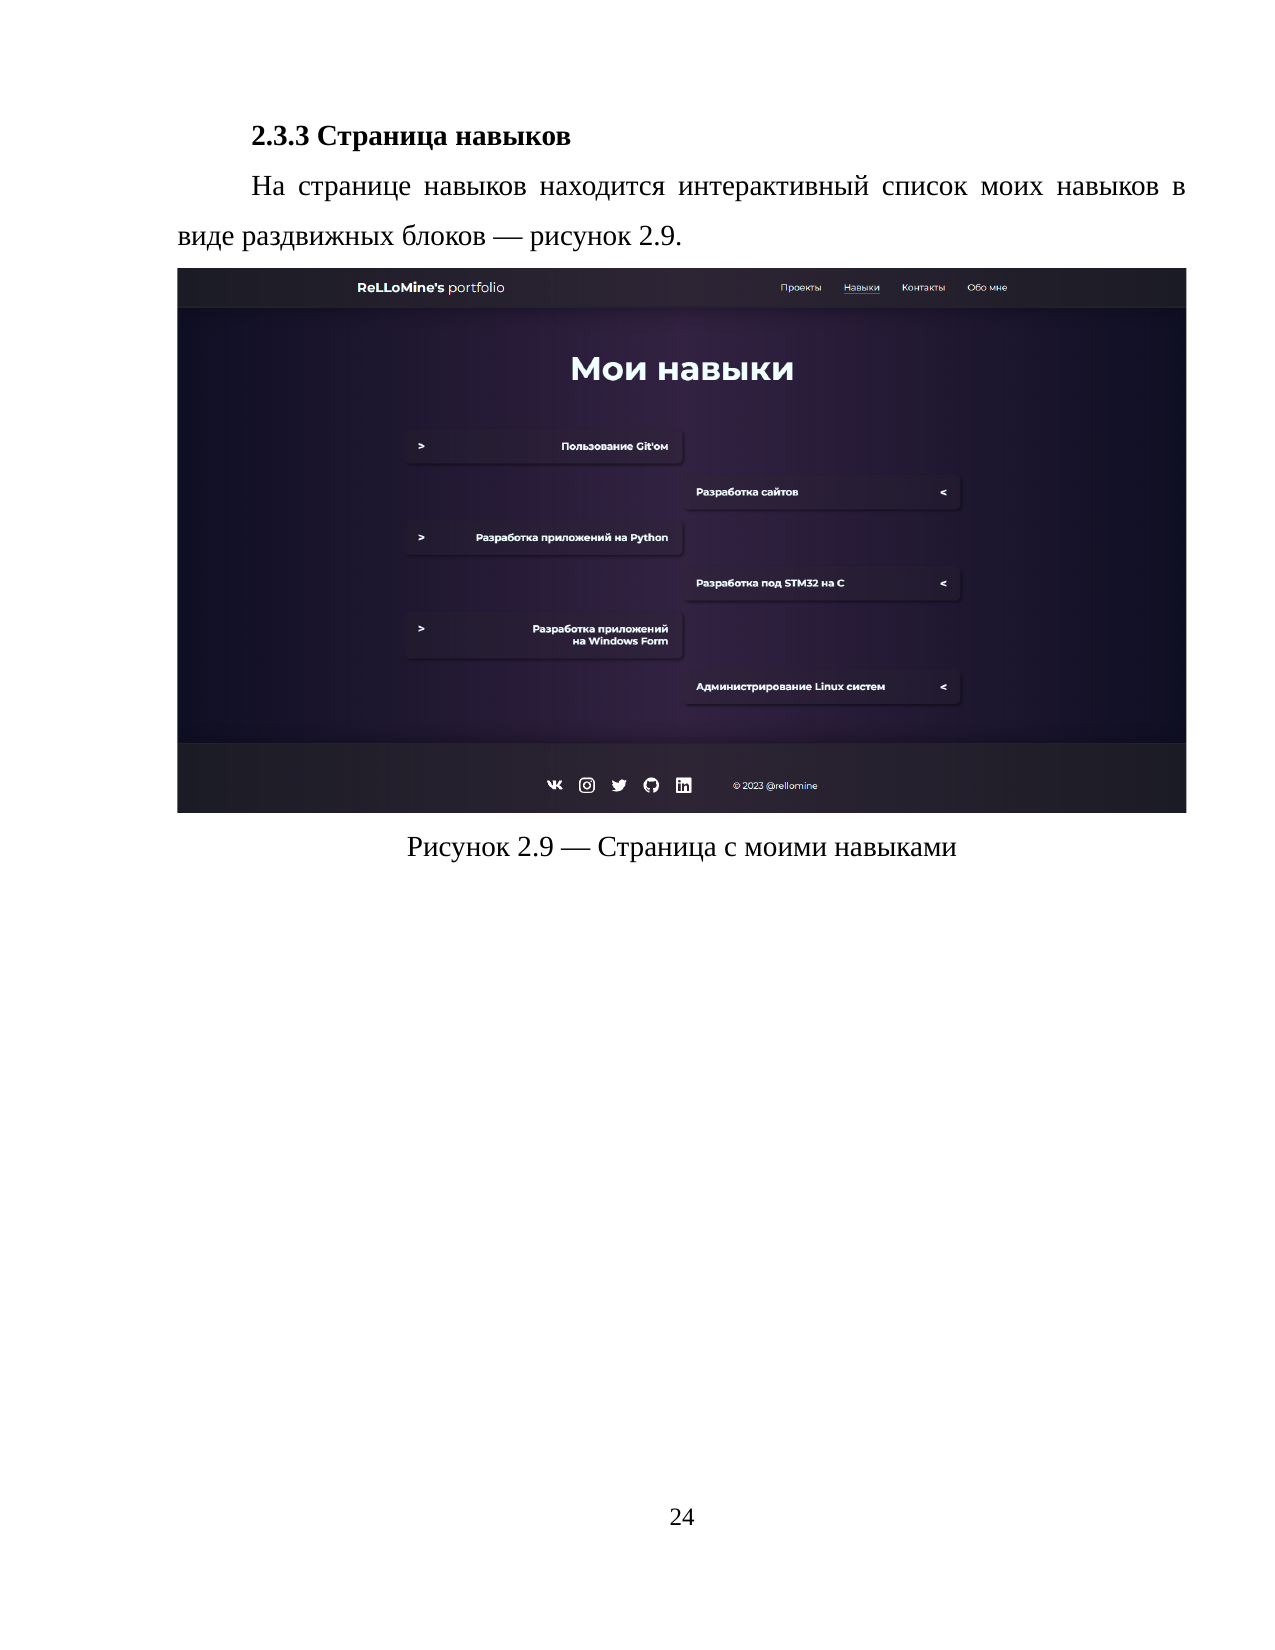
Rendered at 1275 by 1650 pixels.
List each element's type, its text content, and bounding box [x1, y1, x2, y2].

picture [177, 268, 1187, 813]
text На странице навыков находится интерактивный список моих навыков в виде раздвижных блоков — рисунок 2.9. [177, 168, 1186, 252]
title 2.3.3 Страница навыков [177, 118, 1186, 152]
text Рисунок 2.9 — Страница с моими навыками [177, 829, 1186, 863]
